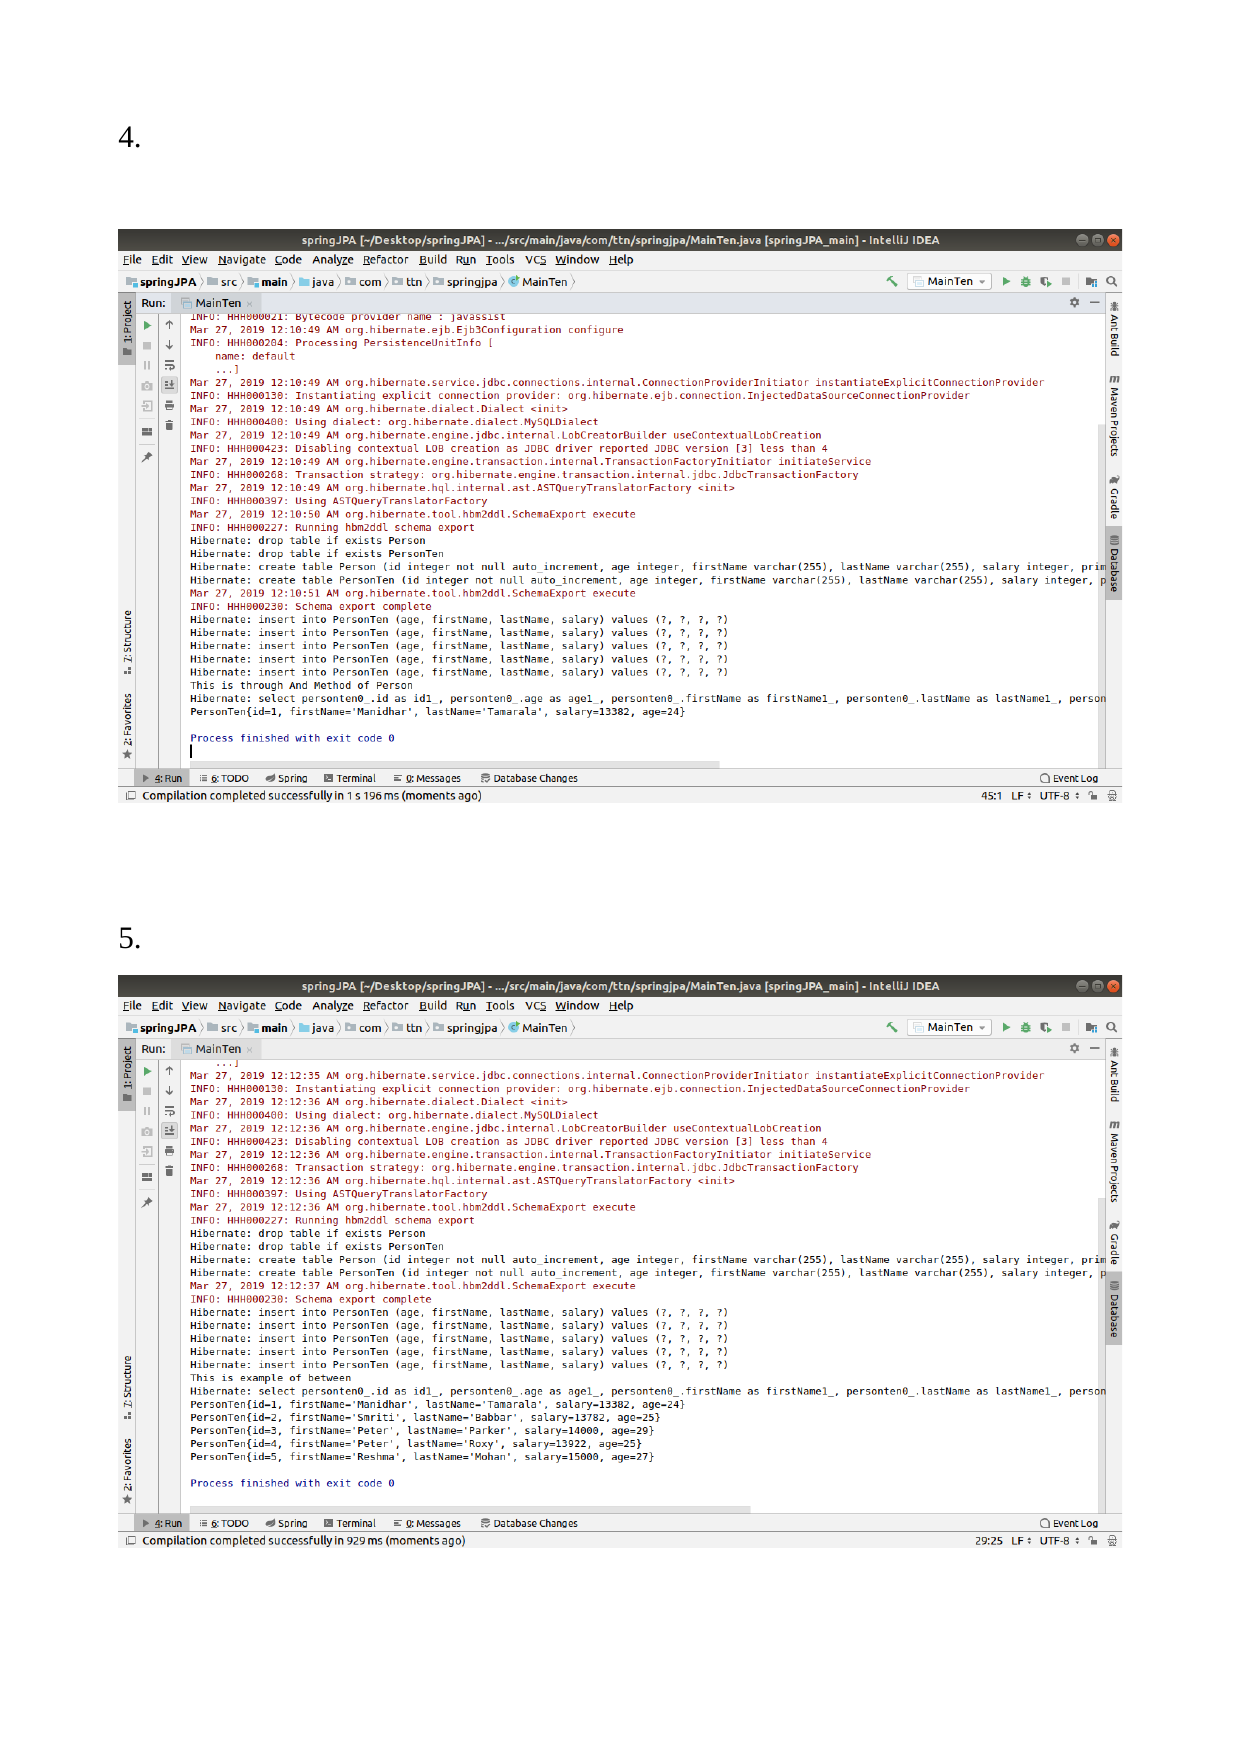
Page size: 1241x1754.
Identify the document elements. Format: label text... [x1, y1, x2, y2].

text 5. [118, 919, 1122, 955]
picture [118, 975, 1123, 1548]
text 4. [118, 118, 1122, 154]
picture [118, 229, 1123, 803]
